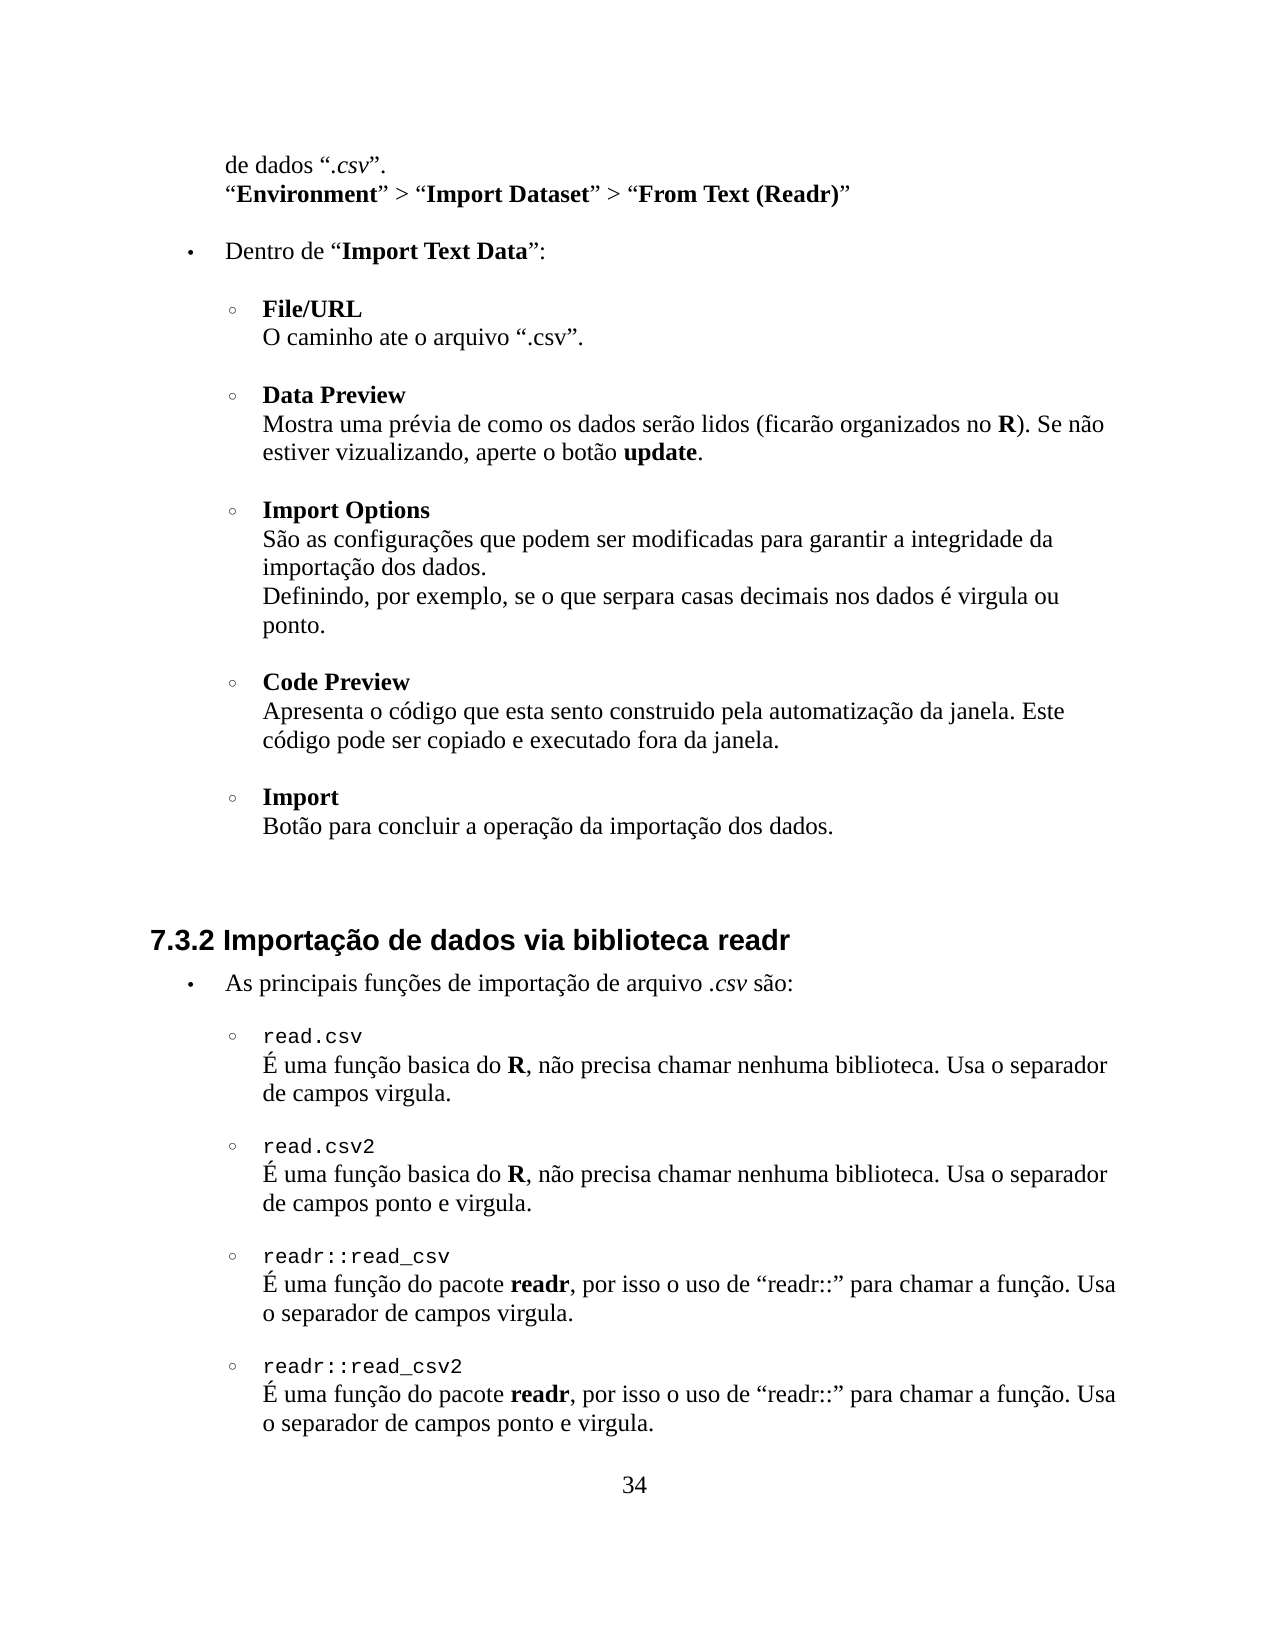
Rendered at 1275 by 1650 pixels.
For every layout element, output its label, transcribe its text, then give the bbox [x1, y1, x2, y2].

list Import Options São as configurações que podem ser modificadas para garantir a integridade da importação dos dados. Definindo, por exemplo, se o que serpara casas decimais nos dados é virgula ou ponto. [225, 495, 1125, 667]
list readr::read_csv É uma função do pacote readr, por isso o uso de “readr::” para chamar a função. Usa o separador de campos virgula. [225, 1246, 1125, 1356]
list Dentro de “Import Text Data”: [187, 236, 1125, 294]
list File/URL O caminho ate o arquivo “.csv”. [225, 294, 1125, 380]
list readr::read_csv2 É uma função do pacote readr, por isso o uso de “readr::” para chamar a função. Usa o separador de campos ponto e virgula. [225, 1356, 1125, 1437]
subtitle 7.3.2 Importação de dados via biblioteca readr [150, 922, 1125, 956]
list de dados “.csv”. “Environment” > “Import Dataset” > “From Text (Readr)” [187, 150, 1125, 236]
list read.csv2 É uma função basica do R, não precisa chamar nenhuma biblioteca. Usa o separador de campos ponto e virgula. [225, 1136, 1125, 1246]
list As principais funções de importação de arquivo .csv são: [187, 968, 1125, 1026]
list Code Preview Apresenta o código que esta sento construido pela automatização da janela. Este código pode ser copiado e executado fora da janela. [225, 667, 1125, 782]
list read.csv É uma função basica do R, não precisa chamar nenhuma biblioteca. Usa o separador de campos virgula. [225, 1026, 1125, 1136]
list Import Botão para concluir a operação da importação dos dados. [225, 782, 1125, 869]
list Data Preview Mostra uma prévia de como os dados serão lidos (ficarão organizados no R). Se não estiver vizualizando, aperte o botão update. [225, 380, 1125, 495]
